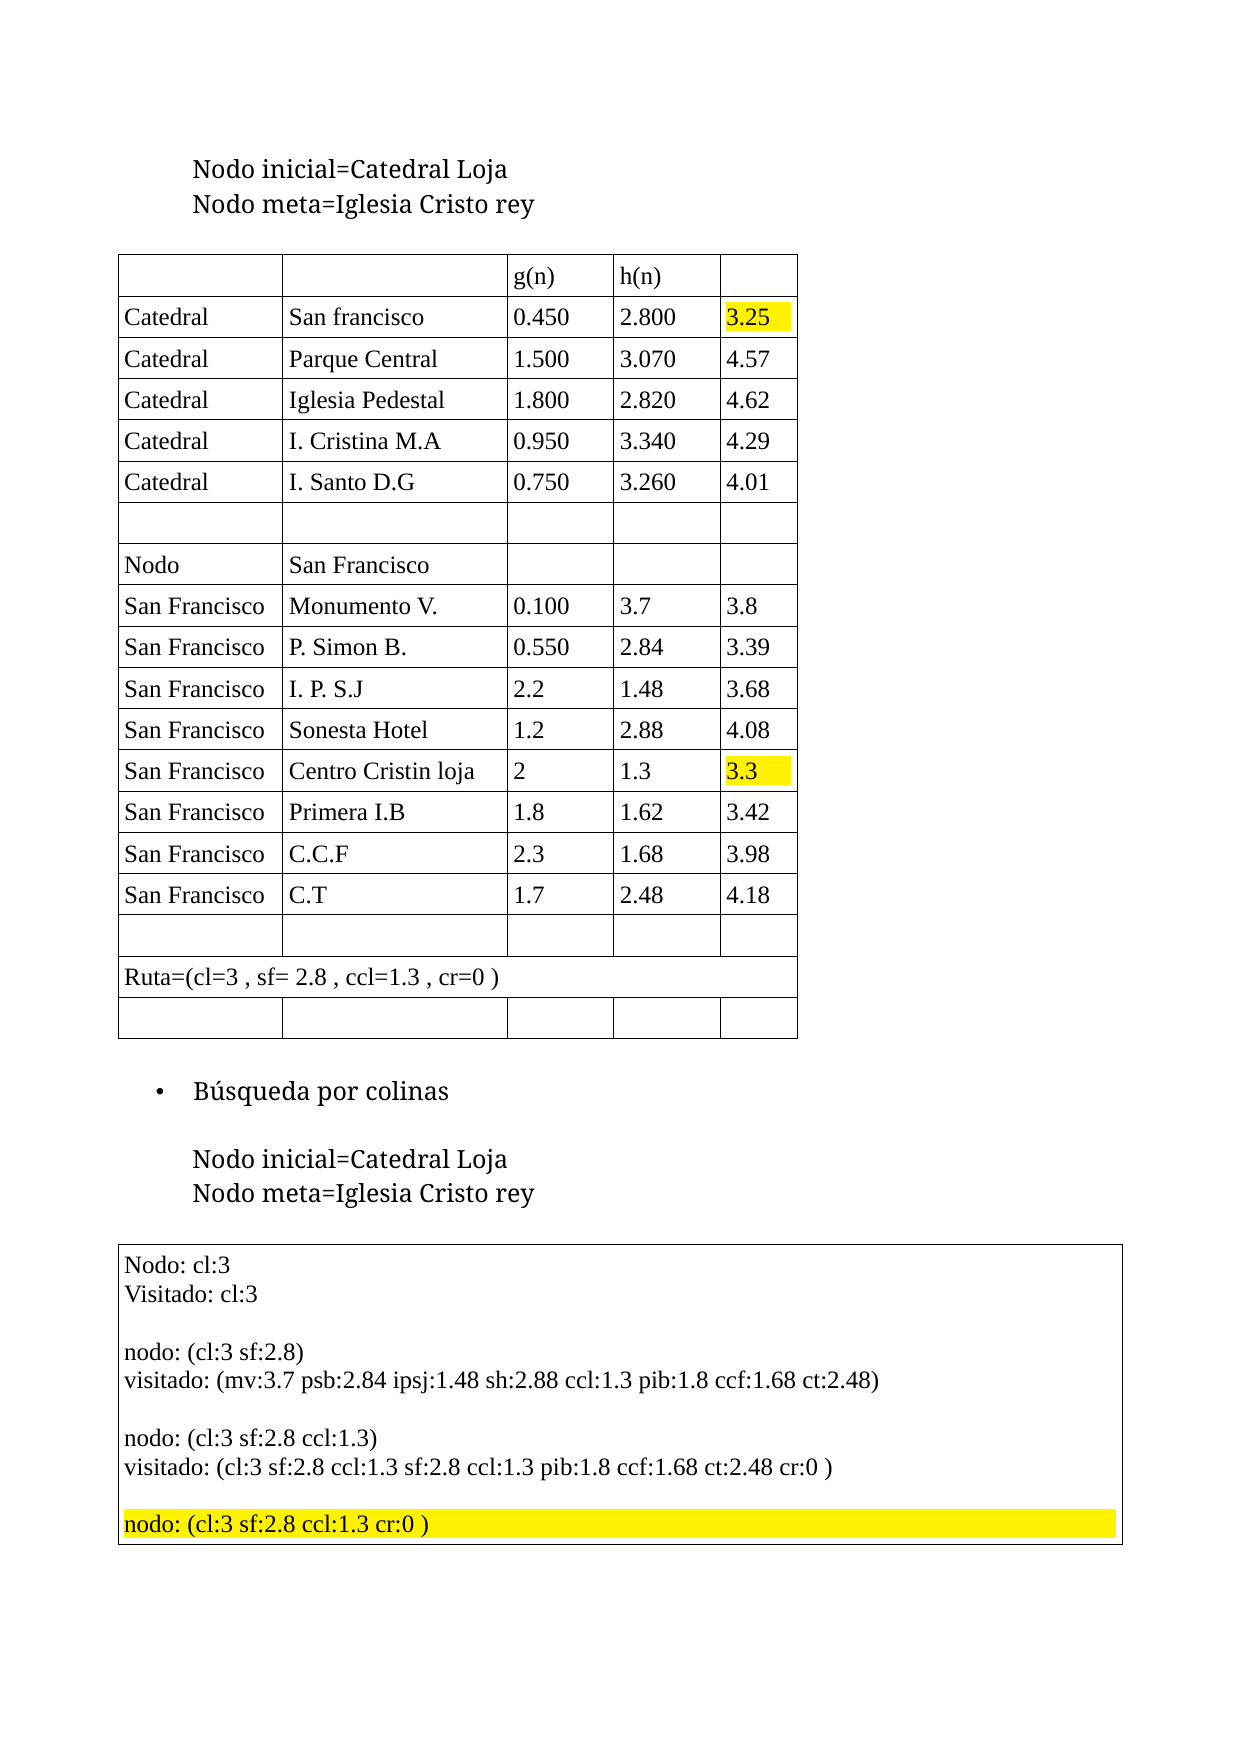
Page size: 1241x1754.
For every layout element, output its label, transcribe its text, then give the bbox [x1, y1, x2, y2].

table_cell [119, 915, 282, 956]
table_cell C.T [283, 874, 507, 914]
table_cell I. Santo D.G [283, 462, 507, 502]
list Búsqueda por colinas [156, 1073, 1122, 1107]
table_cell 4.18 [721, 874, 797, 914]
table_cell 1.62 [614, 792, 720, 832]
table_cell 1.48 [614, 668, 720, 708]
table_cell 0.100 [508, 585, 613, 626]
table_cell San Francisco [119, 627, 282, 667]
table_cell 3.98 [721, 833, 797, 873]
table_cell [721, 998, 797, 1038]
table_cell Catedral [119, 297, 282, 337]
table_cell 0.550 [508, 627, 613, 667]
table_cell Parque Central [283, 338, 507, 378]
table_cell San Francisco [119, 668, 282, 708]
table_cell I. Cristina M.A [283, 420, 507, 461]
table_cell 3.340 [614, 420, 720, 461]
table_cell 0.750 [508, 462, 613, 502]
text Nodo inicial=Catedral Loja [118, 1141, 1122, 1175]
table_header h(n) [614, 255, 720, 296]
table_cell 4.62 [721, 379, 797, 419]
table_cell [614, 503, 720, 543]
table_cell 3.68 [721, 668, 797, 708]
table_cell [721, 915, 797, 956]
table_cell 2.2 [508, 668, 613, 708]
table_cell P. Simon B. [283, 627, 507, 667]
table_cell [614, 998, 720, 1038]
table_cell 4.29 [721, 420, 797, 461]
table_cell San Francisco [119, 750, 282, 791]
table_header g(n) [508, 255, 613, 296]
table_cell 0.450 [508, 297, 613, 337]
table_cell 2.48 [614, 874, 720, 914]
table_cell [508, 503, 613, 543]
text Nodo meta=Iglesia Cristo rey [118, 1175, 1122, 1209]
table_cell [283, 503, 507, 543]
table_cell [119, 503, 282, 543]
table_cell 1.8 [508, 792, 613, 832]
table_cell 2.88 [614, 709, 720, 749]
table_cell San Francisco [119, 792, 282, 832]
table_cell 3.8 [721, 585, 797, 626]
table_cell San Francisco [283, 544, 507, 584]
text Nodo inicial=Catedral Loja [118, 152, 1122, 186]
table_cell Catedral [119, 462, 282, 502]
table_cell 2.820 [614, 379, 720, 419]
table_cell 3.7 [614, 585, 720, 626]
table_header Nodo: cl:3 Visitado: cl:3 nodo: (cl:3 sf:2.8) visitado: (mv:3.7 psb:2.84 ipsj:1.48 sh:2.88 ccl:1.3 pib:1.8 ccf:1.68 ct:2.48) nodo: (cl:3 sf:2.8 ccl:1.3) visitado: (cl:3 sf:2.8 ccl:1.3 sf:2.8 ccl:1.3 pib:1.8 ccf:1.68 ct:2.48 cr:0 ) nodo: (cl:3 sf:2.8 ccl:1.3 cr:0 ) [119, 1245, 1122, 1543]
table_cell 1.3 [614, 750, 720, 791]
table_header [119, 255, 282, 296]
text Nodo meta=Iglesia Cristo rey [118, 186, 1122, 220]
table_cell 3.3 [721, 750, 797, 791]
table_cell 1.2 [508, 709, 613, 749]
table_cell 2 [508, 750, 613, 791]
table_cell San Francisco [119, 585, 282, 626]
table_header [721, 255, 797, 296]
table_cell 4.57 [721, 338, 797, 378]
table_cell Iglesia Pedestal [283, 379, 507, 419]
table_cell [283, 915, 507, 956]
table_cell 3.070 [614, 338, 720, 378]
table_cell 3.39 [721, 627, 797, 667]
table_cell 1.68 [614, 833, 720, 873]
table_cell [614, 544, 720, 584]
table_cell San Francisco [119, 709, 282, 749]
table_cell [614, 915, 720, 956]
table_cell [508, 998, 613, 1038]
table_cell 3.25 [721, 297, 797, 337]
table_cell 4.08 [721, 709, 797, 749]
table_cell San francisco [283, 297, 507, 337]
table_cell San Francisco [119, 833, 282, 873]
table_cell Catedral [119, 420, 282, 461]
table_cell Monumento V. [283, 585, 507, 626]
table_cell [721, 503, 797, 543]
table_cell Ruta=(cl=3 , sf= 2.8 , ccl=1.3 , cr=0 ) [119, 957, 797, 997]
table_cell [508, 915, 613, 956]
table_cell [721, 544, 797, 584]
table_cell Sonesta Hotel [283, 709, 507, 749]
table_cell San Francisco [119, 874, 282, 914]
table_cell [508, 544, 613, 584]
table_cell [283, 998, 507, 1038]
table_cell Primera I.B [283, 792, 507, 832]
table_cell Centro Cristin loja [283, 750, 507, 791]
table_cell 0.950 [508, 420, 613, 461]
table_cell Catedral [119, 338, 282, 378]
table_cell 2.84 [614, 627, 720, 667]
table_cell [119, 998, 282, 1038]
table_cell 4.01 [721, 462, 797, 502]
table_cell Catedral [119, 379, 282, 419]
table_cell C.C.F [283, 833, 507, 873]
table_cell 1.500 [508, 338, 613, 378]
table_cell 3.42 [721, 792, 797, 832]
table_header [283, 255, 507, 296]
table_cell 1.800 [508, 379, 613, 419]
table_cell 2.800 [614, 297, 720, 337]
table_cell 1.7 [508, 874, 613, 914]
table_cell Nodo [119, 544, 282, 584]
table_cell I. P. S.J [283, 668, 507, 708]
table_cell 2.3 [508, 833, 613, 873]
table_cell 3.260 [614, 462, 720, 502]
